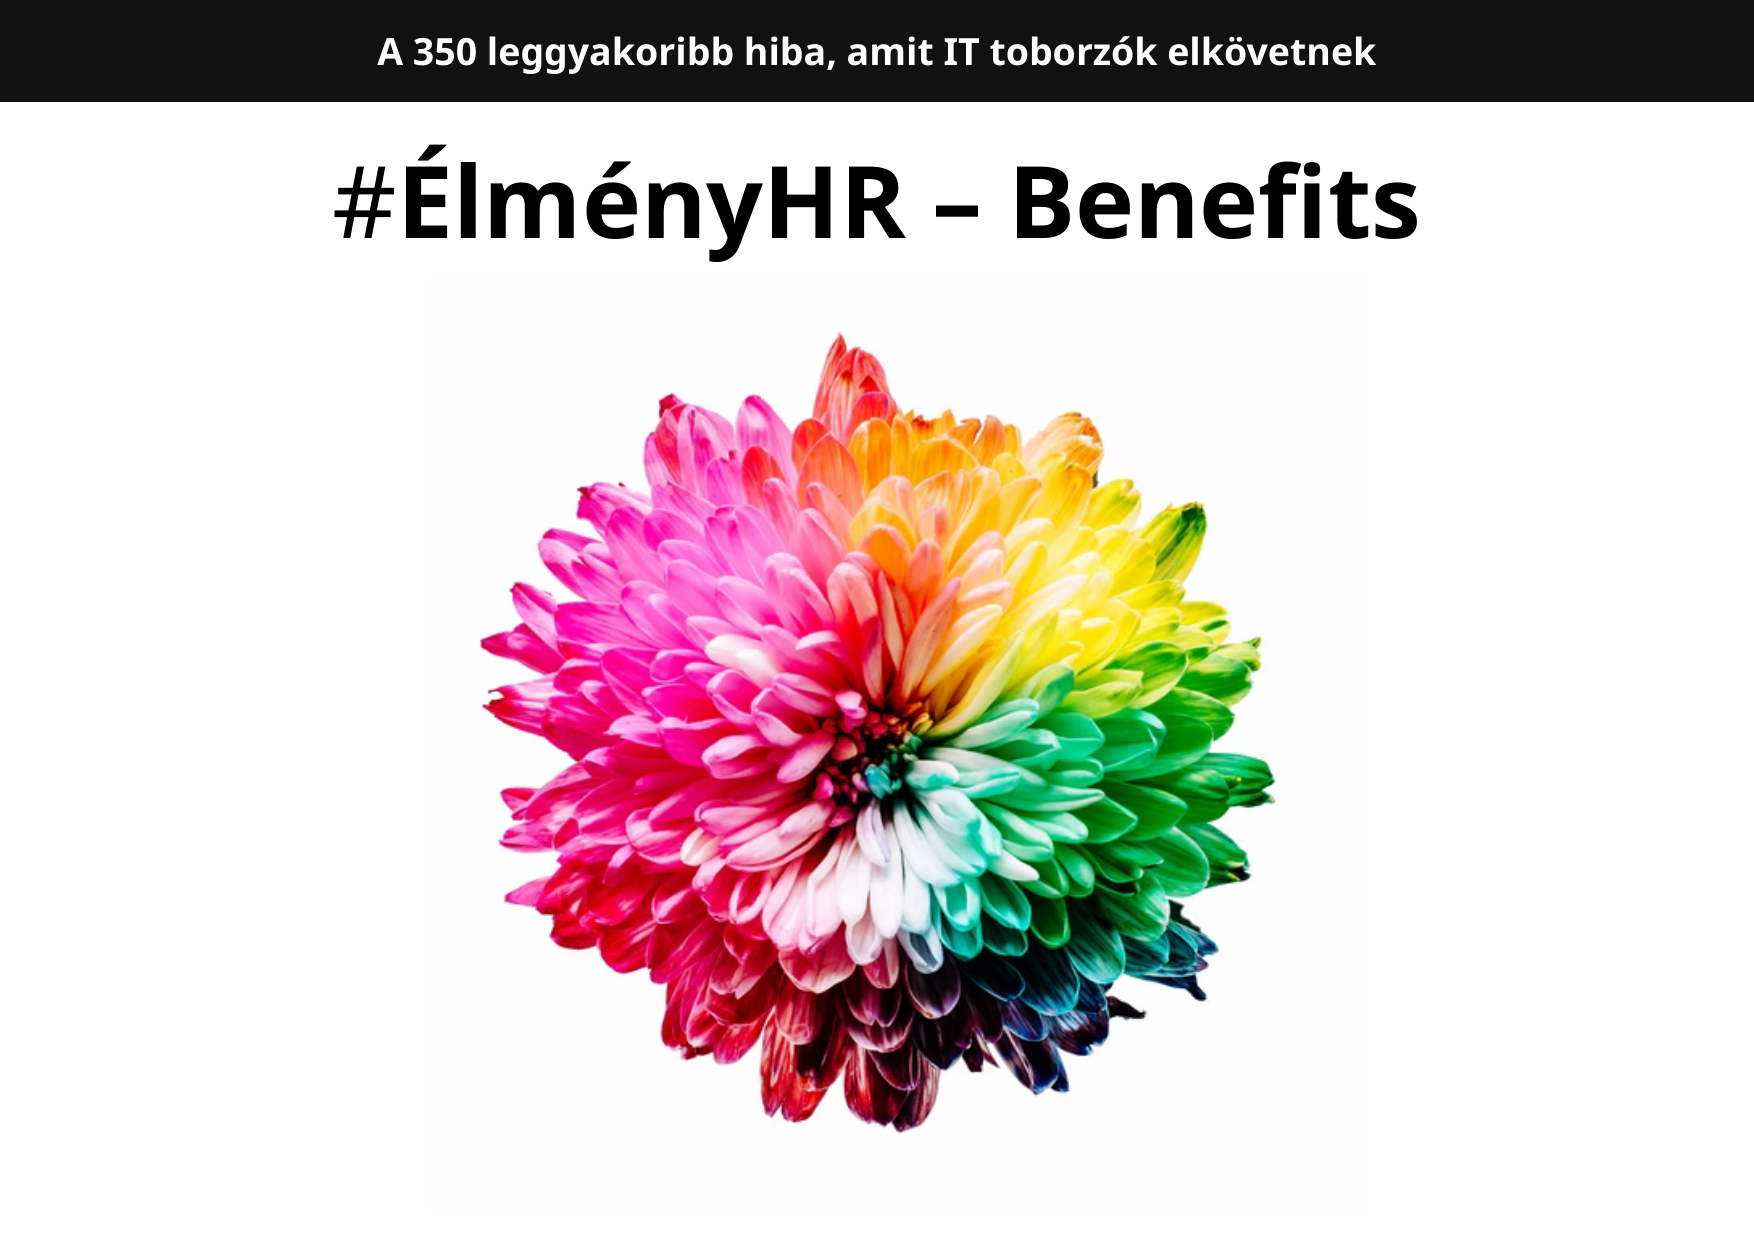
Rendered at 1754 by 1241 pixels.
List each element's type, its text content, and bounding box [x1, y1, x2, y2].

text #ÉlményHR – Benefits [0, 132, 1754, 268]
picture [429, 276, 1364, 1211]
